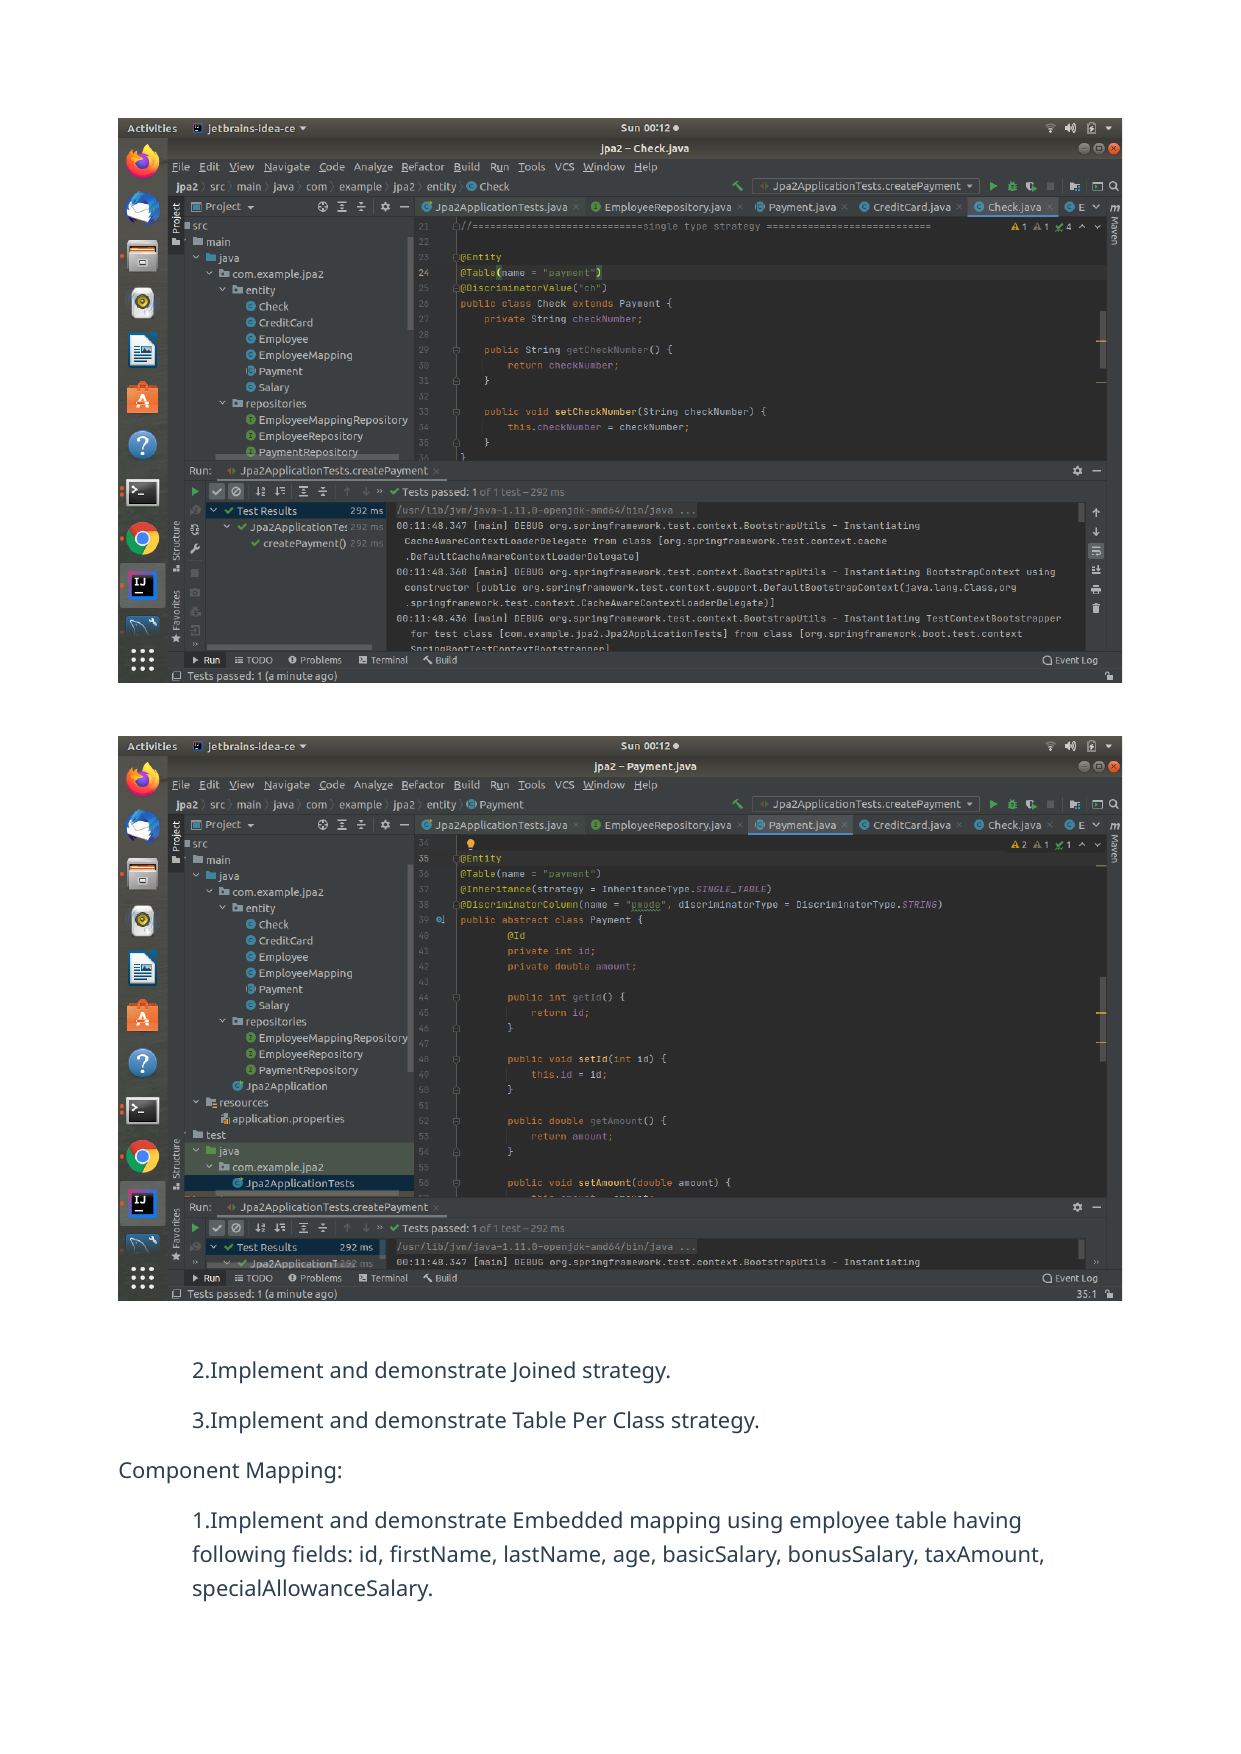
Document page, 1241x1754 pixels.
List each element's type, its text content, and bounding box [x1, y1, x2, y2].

picture [118, 118, 1123, 683]
list Implement and demonstrate Embedded mapping using employee table having following fields: id, firstName, lastName, age, basicSalary, bonusSalary, taxAmount, specialAllowanceSalary. [118, 1504, 1122, 1603]
list Implement and demonstrate Table Per Class strategy. [118, 1405, 1122, 1435]
list Implement and demonstrate Joined strategy. [118, 1355, 1122, 1385]
picture [118, 736, 1123, 1301]
text Component Mapping: [118, 1455, 1122, 1484]
